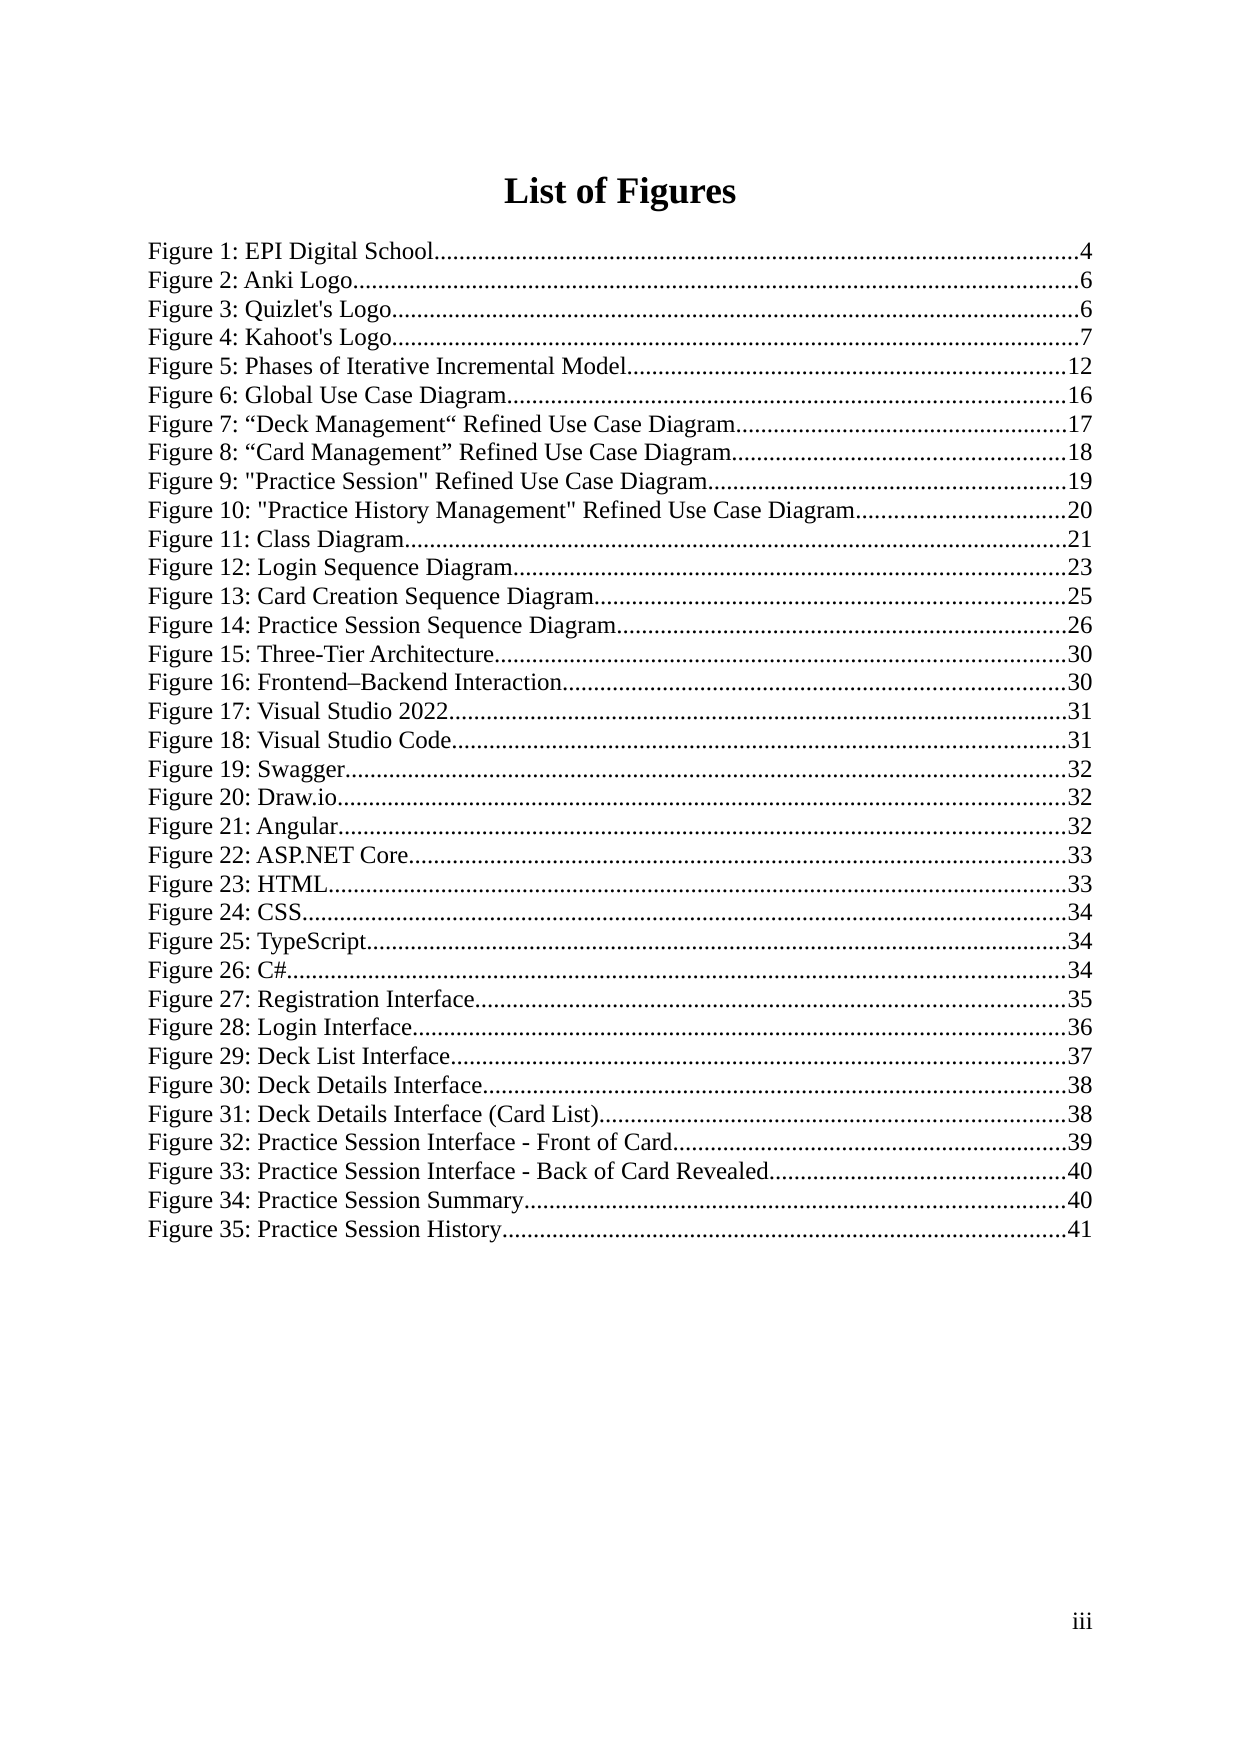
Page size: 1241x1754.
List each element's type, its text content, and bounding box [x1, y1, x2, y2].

text Figure 6: Global Use Case Diagram 16 [148, 380, 1093, 409]
text Figure 29: Deck List Interface 37 [148, 1041, 1093, 1070]
text Figure 18: Visual Studio Code 31 [148, 725, 1093, 754]
text Figure 31: Deck Details Interface (Card List) 38 [148, 1099, 1093, 1127]
text Figure 13: Card Creation Sequence Diagram 25 [148, 581, 1093, 610]
text Figure 21: Angular 32 [148, 811, 1093, 840]
text Figure 32: Practice Session Interface - Front of Card 39 [148, 1127, 1093, 1156]
text Figure 33: Practice Session Interface - Back of Card Revealed 40 [148, 1156, 1093, 1185]
text Figure 27: Registration Interface 35 [148, 984, 1093, 1012]
text Figure 10: "Practice History Management" Refined Use Case Diagram 20 [148, 495, 1093, 524]
text Figure 24: CSS 34 [148, 897, 1093, 926]
text Figure 17: Visual Studio 2022 31 [148, 696, 1093, 725]
text Figure 16: Frontend–Backend Interaction 30 [148, 667, 1093, 696]
text Figure 20: Draw.io 32 [148, 782, 1093, 811]
text Figure 28: Login Interface 36 [148, 1012, 1093, 1041]
text Figure 2: Anki Logo 6 [148, 265, 1093, 294]
text Figure 26: C# 34 [148, 955, 1093, 984]
text Figure 30: Deck Details Interface 38 [148, 1070, 1093, 1099]
text Figure 5: Phases of Iterative Incremental Model 12 [148, 351, 1093, 380]
text Figure 1: EPI Digital School 4 [148, 236, 1093, 265]
text Figure 9: "Practice Session" Refined Use Case Diagram 19 [148, 466, 1093, 495]
text Figure 8: “Card Management” Refined Use Case Diagram 18 [148, 437, 1093, 466]
text Figure 12: Login Sequence Diagram 23 [148, 552, 1093, 581]
text Figure 23: HTML 33 [148, 869, 1093, 897]
subtitle List of Figures [148, 168, 1093, 211]
text Figure 35: Practice Session History 41 [148, 1214, 1093, 1242]
text Figure 3: Quizlet's Logo 6 [148, 294, 1093, 322]
text Figure 34: Practice Session Summary 40 [148, 1185, 1093, 1214]
text Figure 25: TypeScript 34 [148, 926, 1093, 955]
text Figure 7: “Deck Management“ Refined Use Case Diagram 17 [148, 409, 1093, 437]
text Figure 19: Swagger 32 [148, 754, 1093, 782]
text Figure 14: Practice Session Sequence Diagram 26 [148, 610, 1093, 639]
text Figure 4: Kahoot's Logo 7 [148, 322, 1093, 351]
text Figure 15: Three-Tier Architecture 30 [148, 639, 1093, 667]
text Figure 22: ASP.NET Core 33 [148, 840, 1093, 869]
text Figure 11: Class Diagram 21 [148, 524, 1093, 552]
